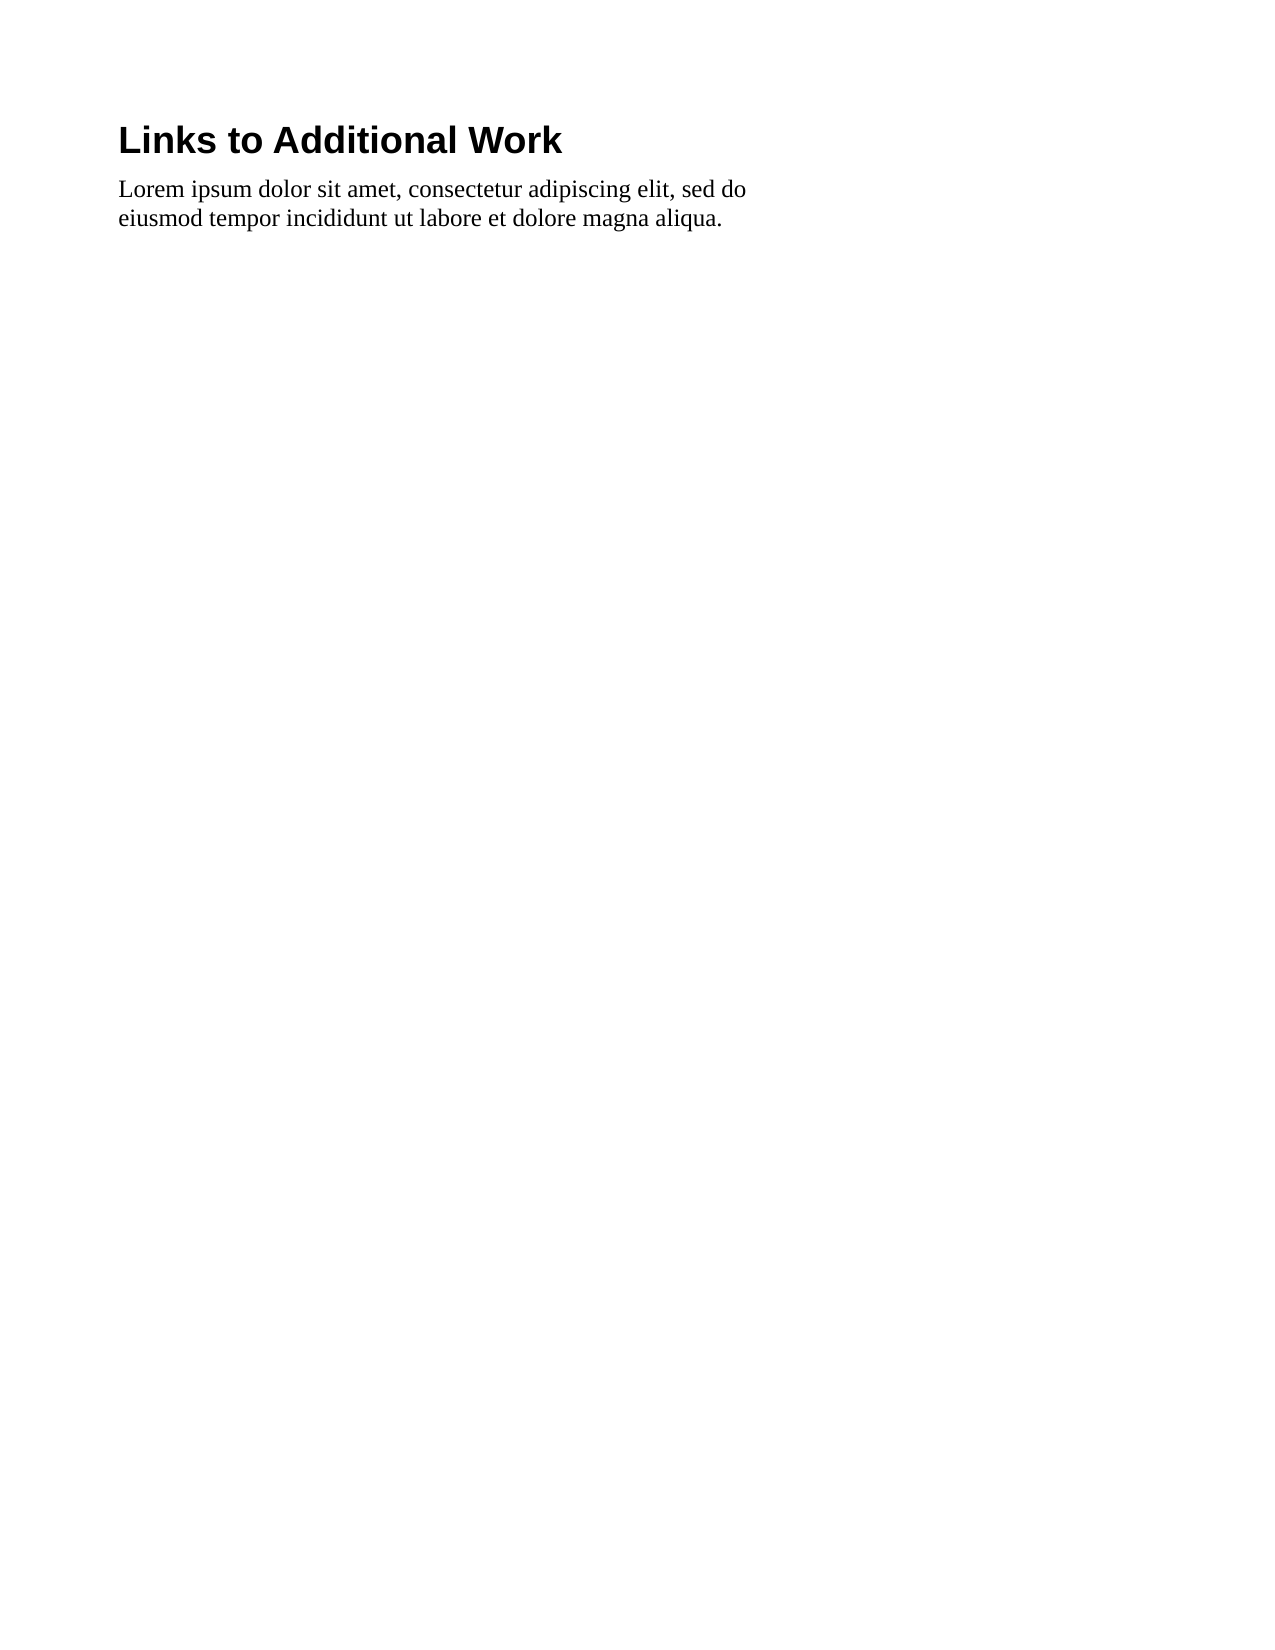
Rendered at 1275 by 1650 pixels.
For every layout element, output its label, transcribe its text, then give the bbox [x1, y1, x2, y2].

text Lorem ipsum dolor sit amet, consectetur adipiscing elit, sed do [118, 174, 1157, 203]
text eiusmod tempor incididunt ut labore et dolore magna aliqua. [118, 203, 1157, 232]
subtitle Links to Additional Work [118, 118, 1157, 162]
